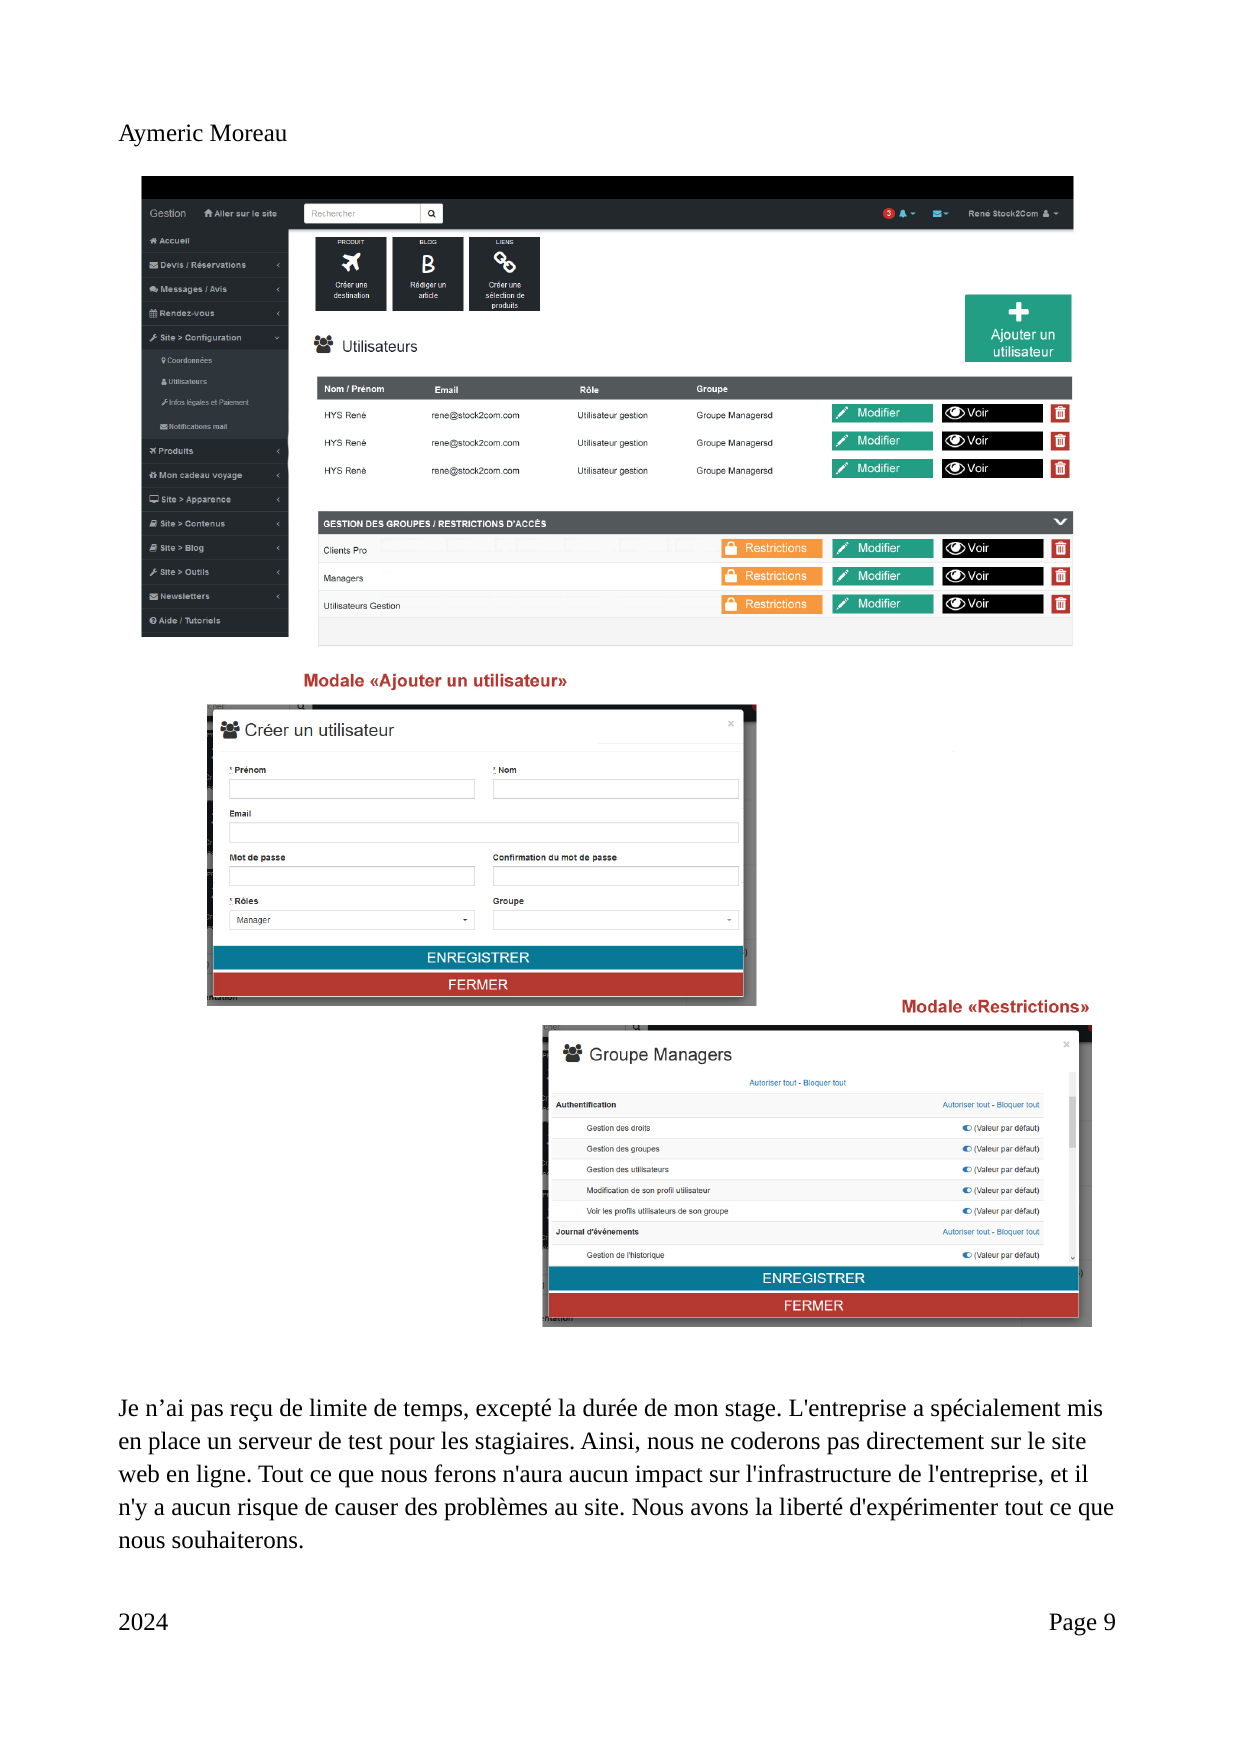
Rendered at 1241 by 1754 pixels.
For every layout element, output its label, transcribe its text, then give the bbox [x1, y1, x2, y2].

text Je n’ai pas reçu de limite de temps, excepté la durée de mon stage. L'entreprise a spécialement mis en place un serveur de test pour les stagiaires. Ainsi, nous ne coderons pas directement sur le site web en ligne. Tout ce que nous ferons n'aura aucun impact sur l'infrastructure de l'entreprise, et il n'y a aucun risque de causer des problèmes au site. Nous avons la liberté d'expérimenter tout ce que nous souhaiterons. [118, 1393, 1122, 1554]
picture [118, 176, 1123, 1342]
